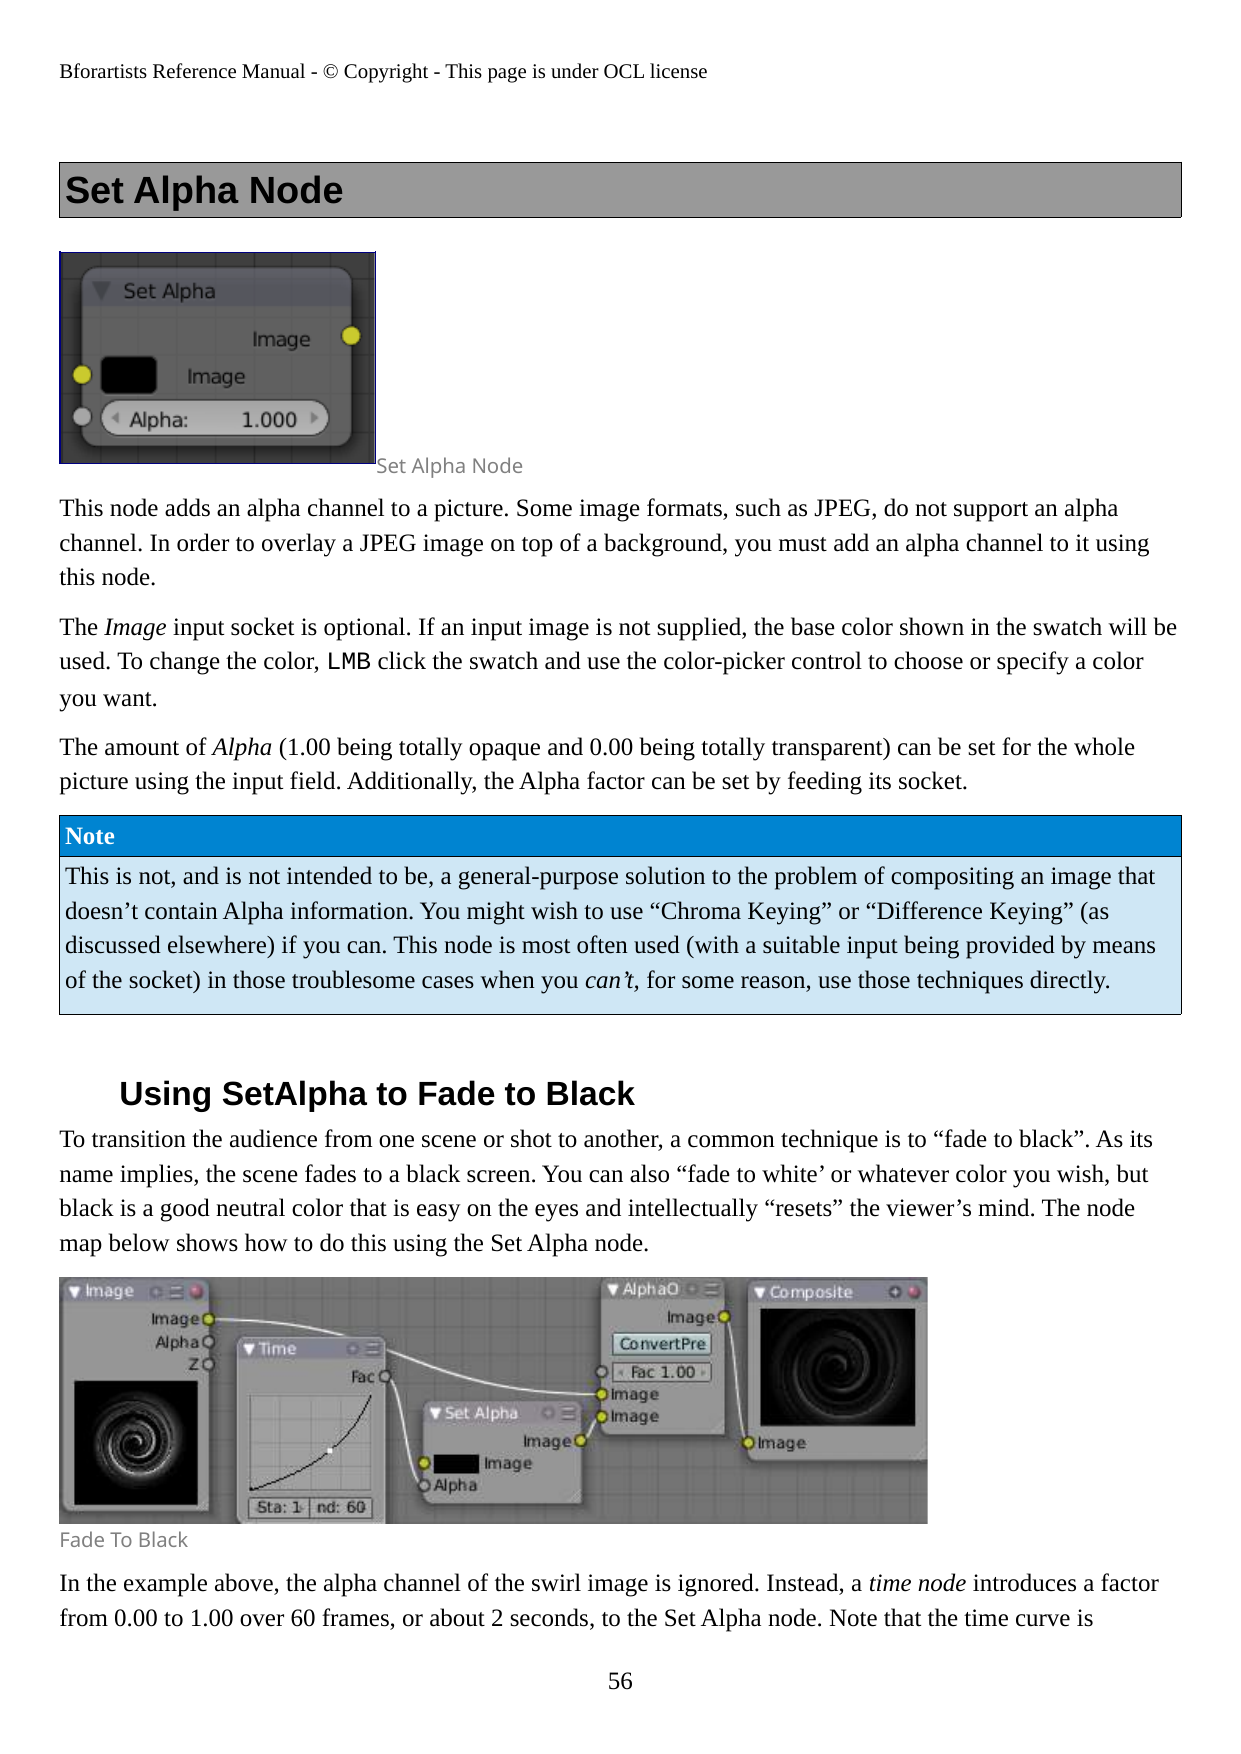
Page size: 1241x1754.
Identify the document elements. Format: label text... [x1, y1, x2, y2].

table_header Note [60, 816, 1181, 856]
table_cell This is not, and is not intended to be, a general-purpose solution to the problem of compositing an image that doesn’t contain Alpha information. You might wish to use “Chroma Keying” or “Difference Keying” (as discussed elsewhere) if you can. This node is most often used (with a suitable input being provided by means of the socket) in those troublesome cases when you can’t, for some reason, use those techniques directly. [60, 857, 1181, 1014]
text This node adds an alpha channel to a picture. Some image formats, such as JPEG, do not support an alpha channel. In order to overlay a JPEG image on top of a background, you must add an alpha channel to it using this node. [59, 493, 1181, 591]
text Fade To Black [59, 1522, 1181, 1554]
text To transition the audience from one scene or shot to another, a common technique is to “fade to black”. As its name implies, the scene fades to a black screen. You can also “fade to white’ or whatever color you wish, but black is a good neutral color that is easy on the eyes and intellectually “resets” the viewer’s mind. The node map below shows how to do this using the Set Alpha node. [59, 1124, 1181, 1257]
picture [61, 253, 375, 463]
text In the example above, the alpha channel of the swirl image is ignored. Instead, a time node introduces a factor from 0.00 to 1.00 over 60 frames, or about 2 seconds, to the Set Alpha node. Note that the time curve is [59, 1568, 1181, 1631]
text The amount of Alpha (1.00 being totally opaque and 0.00 being totally transparent) can be set for the whole picture using the input field. Additionally, the Alpha factor can be set by feeding its socket. [59, 732, 1181, 795]
subtitle Using SetAlpha to Fade to Black [59, 1035, 1181, 1112]
table_header Set Alpha Node [60, 163, 1181, 217]
text Set Alpha Node [59, 448, 1181, 479]
text The Image input socket is optional. If an input image is not supplied, the base color shown in the swatch will be used. To change the color, LMB click the swatch and use the color-picker control to choose or specify a color you want. [59, 612, 1181, 711]
picture [59, 1277, 928, 1524]
